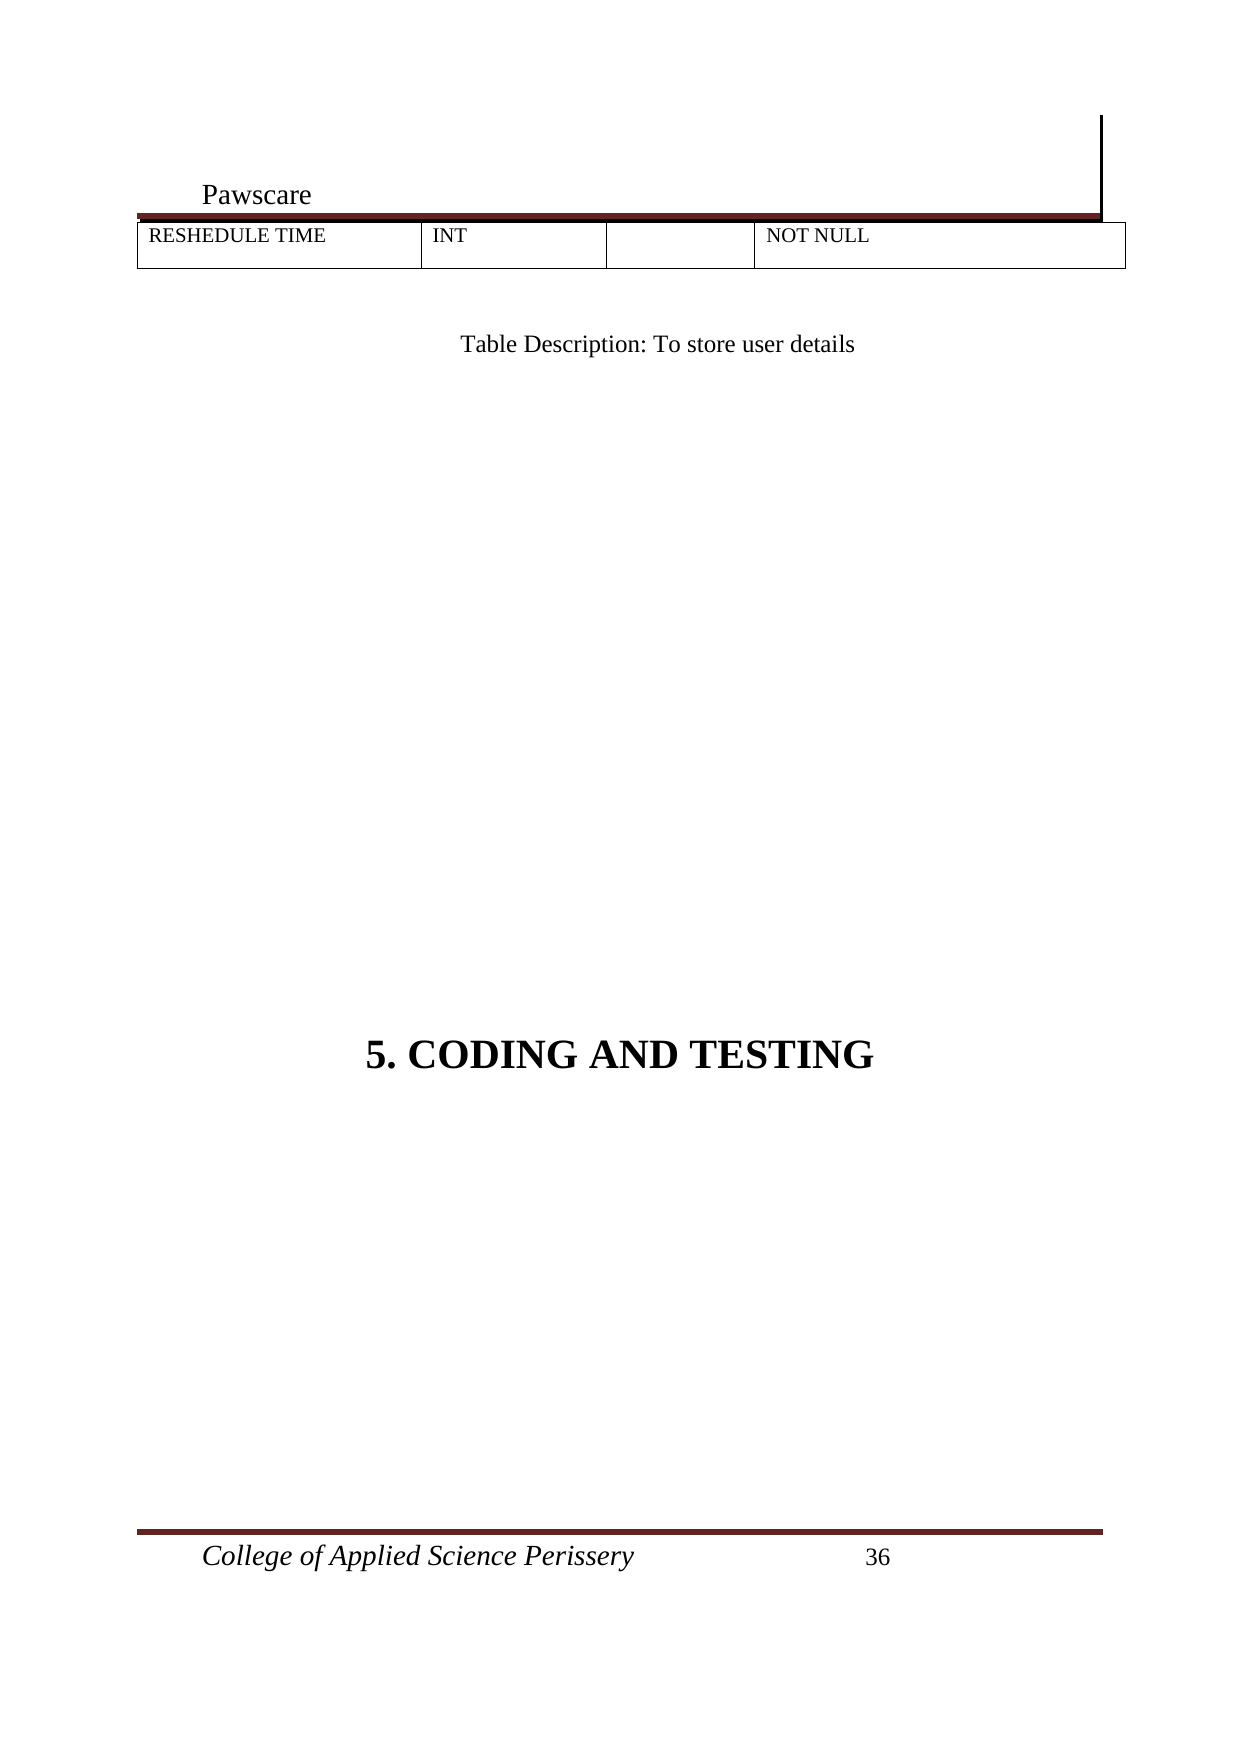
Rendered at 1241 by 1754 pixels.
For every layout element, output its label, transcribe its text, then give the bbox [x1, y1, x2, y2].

table_cell NOT NULL [755, 223, 1125, 268]
table_cell [607, 223, 754, 268]
text Table Description: To store user details [137, 329, 1103, 358]
text 5. CODING AND TESTING [137, 1030, 1103, 1078]
table_cell INT [422, 223, 606, 268]
table_cell RESHEDULE TIME [138, 223, 421, 268]
